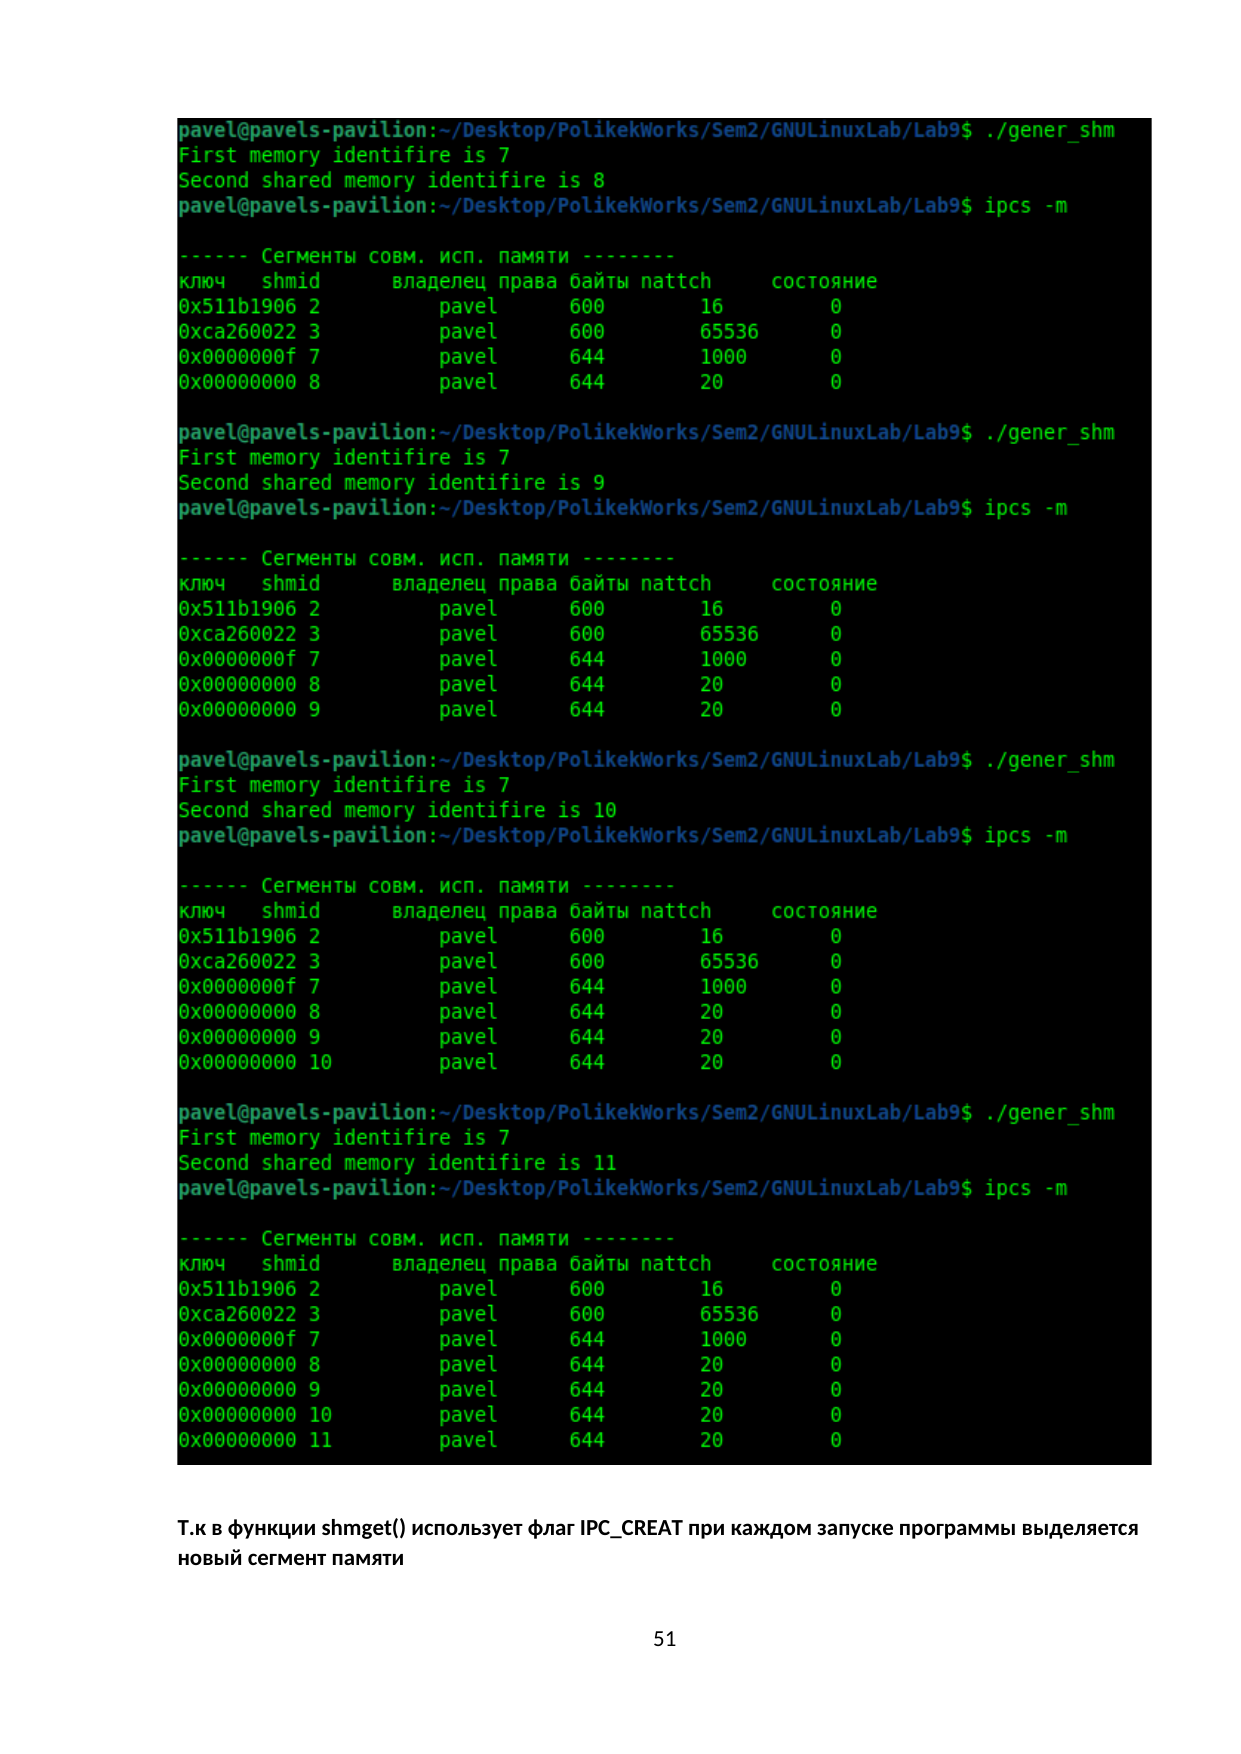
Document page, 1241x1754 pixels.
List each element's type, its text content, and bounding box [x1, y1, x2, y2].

picture [177, 118, 1152, 1465]
text Т.к в функции shmget() использует флаг IPC_CREAT при каждом запуске программы выделяется новый сегмент памяти [177, 1513, 1152, 1572]
